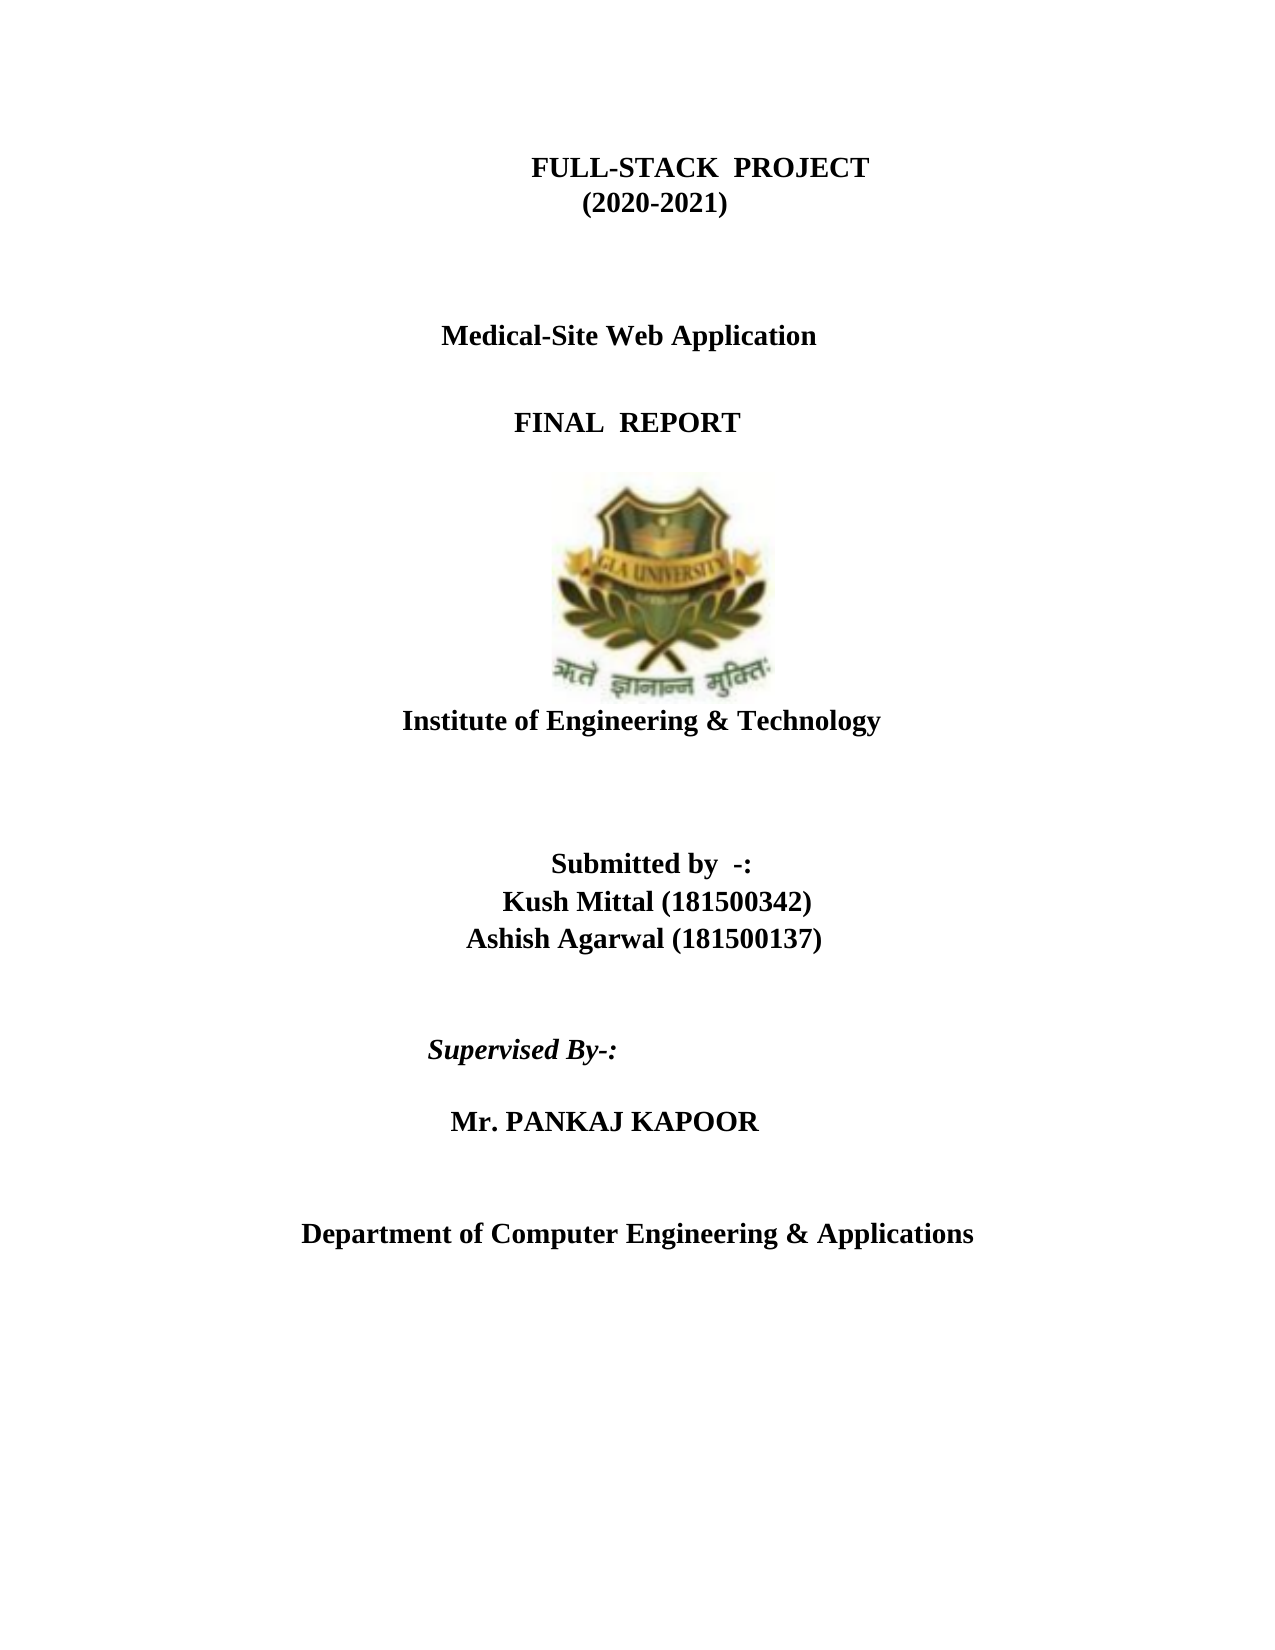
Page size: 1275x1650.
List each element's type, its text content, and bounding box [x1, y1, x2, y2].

text Medical-Site Web Application [441, 318, 1125, 352]
picture [551, 472, 775, 704]
text Ashish Agarwal (181500137) [150, 921, 822, 954]
text Mr. PANKAJ KAPOOR [450, 1104, 1125, 1137]
text Institute of Engineering & Technology [402, 703, 1125, 737]
text (2020-2021) [582, 185, 1125, 218]
text FULL-STACK PROJECT [531, 150, 1125, 183]
text Supervised By-: [150, 1032, 822, 1066]
text FINAL REPORT [514, 405, 1125, 439]
text Department of Computer Engineering & Applications [150, 1216, 1125, 1250]
text Submitted by -: [551, 847, 1125, 880]
text Kush Mittal (181500342) [150, 884, 812, 917]
